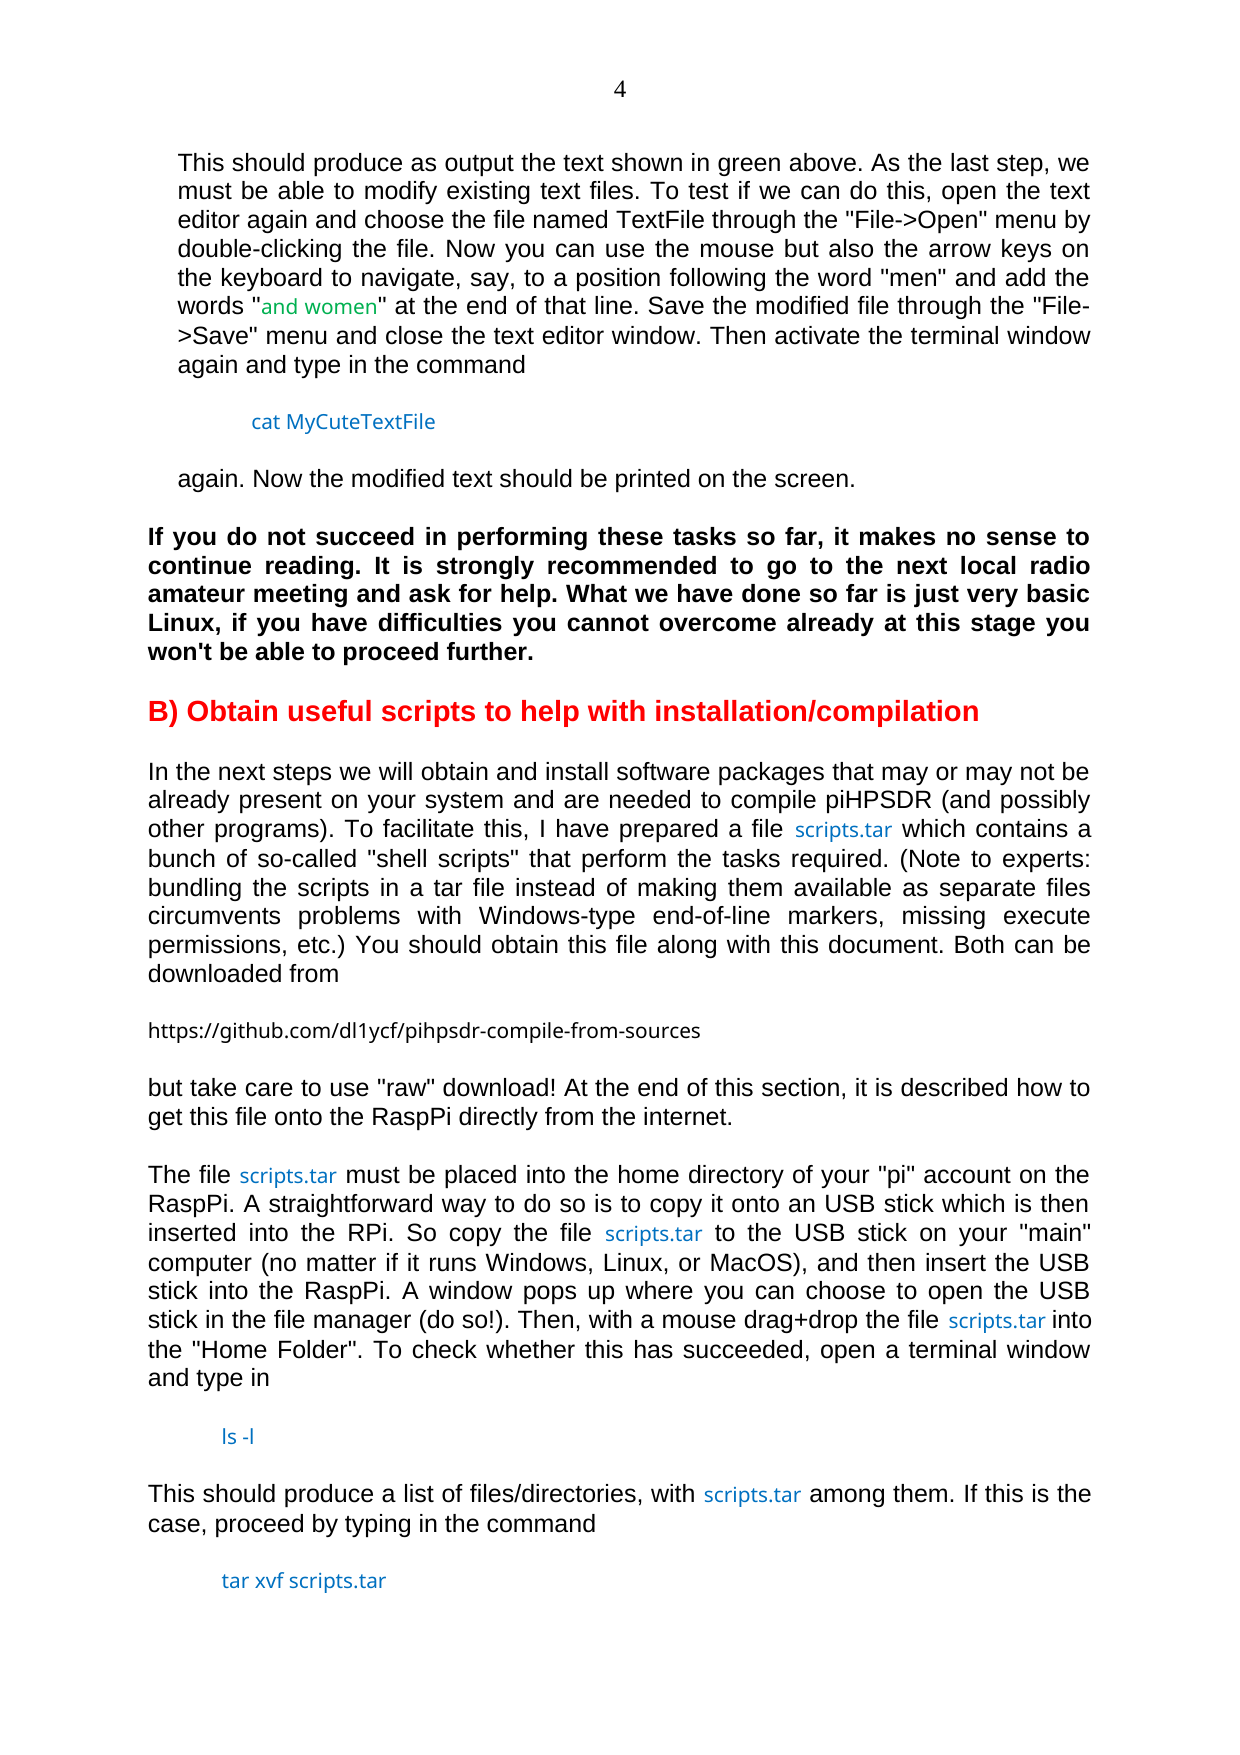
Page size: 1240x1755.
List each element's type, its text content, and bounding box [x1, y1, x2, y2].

text If you do not succeed in performing these tasks so far, it makes no sense to continue reading. It is strongly recommended to go to the next local radio amateur meeting and ask for help. What we have done so far is just very basic Linux, if you have difficulties you cannot overcome already at this stage you won't be able to proceed further. [148, 522, 1092, 666]
text This should produce as output the text shown in green above. As the last step, we must be able to modify existing text files. To test if we can do this, open the text editor again and choose the file named TextFile through the "File->Open" menu by double-clicking the file. Now you can use the mouse but also the arrow keys on the keyboard to navigate, say, to a position following the word "men" and add the words "and women" at the end of that line. Save the modified file through the "File->Save" menu and close the text editor window. Then activate the terminal window again and type in the command [148, 148, 1092, 378]
text ls -l [148, 1421, 1092, 1451]
text The file scripts.tar must be placed into the home directory of your "pi" account on the RaspPi. A straightforward way to do so is to copy it onto an USB stick which is then inserted into the RPi. So copy the file scripts.tar to the USB stick on your "main" computer (no matter if it runs Windows, Linux, or MacOS), and then insert the USB stick into the RaspPi. A window pops up where you can choose to open the USB stick in the file manager (do so!). Then, with a mouse drag+drop the file scripts.tar into the "Home Folder". To check whether this has succeeded, open a terminal window and type in [148, 1160, 1092, 1392]
text cat MyCuteTextFile [148, 407, 1092, 436]
text B) Obtain useful scripts to help with installation/compilation [148, 694, 1092, 728]
text but take care to use "raw" download! At the end of this section, it is described how to get this file onto the RaspPi directly from the internet. [148, 1073, 1092, 1131]
text again. Now the modified text should be printed on the screen. [148, 464, 1092, 493]
text This should produce a list of files/directories, with scripts.tar among them. If this is the case, proceed by typing in the command [148, 1479, 1092, 1537]
text tar xvf scripts.tar [148, 1566, 1092, 1594]
text https://github.com/dl1ycf/pihpsdr-compile-from-sources [148, 1016, 1092, 1045]
text In the next steps we will obtain and install software packages that may or may not be already present on your system and are needed to compile piHPSDR (and possibly other programs). To facilitate this, I have prepared a file scripts.tar which contains a bunch of so-called "shell scripts" that perform the tasks required. (Note to experts: bundling the scripts in a tar file instead of making them available as separate files circumvents problems with Windows-type end-of-line markers, missing execute permissions, etc.) You should obtain this file along with this document. Both can be downloaded from [148, 757, 1092, 987]
